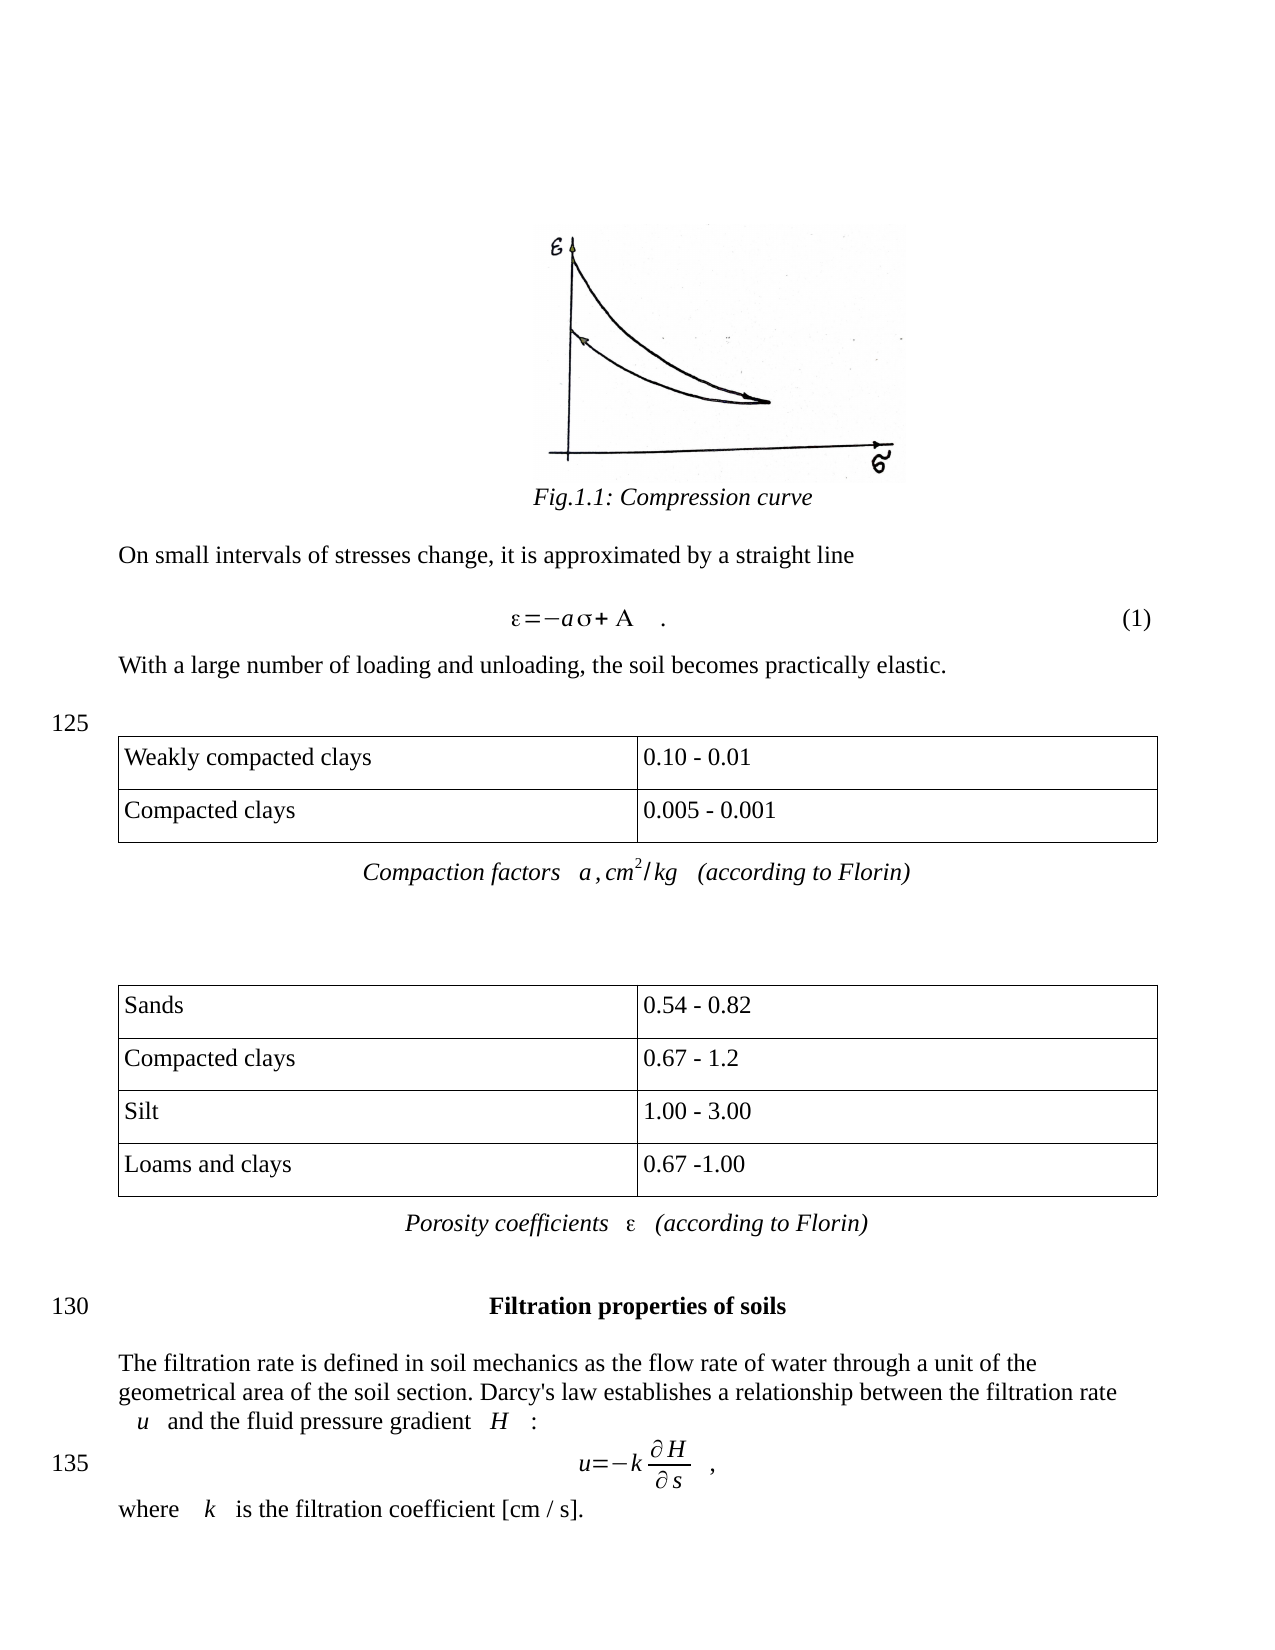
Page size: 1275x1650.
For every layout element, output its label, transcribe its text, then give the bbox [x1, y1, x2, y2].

text With a large number of loading and unloading, the soil becomes practically elastic. [118, 650, 1157, 679]
picture [533, 224, 906, 483]
text , [118, 1435, 1157, 1494]
table_cell Compacted clays [119, 1039, 637, 1090]
text Porosity coefficients(according to Florin) [118, 1208, 1157, 1237]
table_cell 0.67 -1.00 [638, 1144, 1157, 1196]
table_header Weakly compacted clays [119, 737, 637, 789]
table_header Sands [119, 986, 637, 1037]
table_header 0.10 - 0.01 [638, 737, 1157, 789]
text where is the filtration coefficient [cm / s]. [118, 1494, 1157, 1522]
table_header . [118, 598, 1041, 650]
table_cell Silt [119, 1091, 637, 1143]
text On small intervals of stresses change, it is approximated by a straight line [118, 540, 1157, 569]
text Filtration properties of soils [118, 1291, 1157, 1320]
table_cell 1.00 - 3.00 [638, 1091, 1157, 1143]
table_cell 0.005 - 0.001 [638, 790, 1157, 842]
table_header (1) [1041, 598, 1157, 650]
text The filtration rate is defined in soil mechanics as the flow rate of water through a unit of the geometrical area of ​​the soil section. Darcy's law establishes a relationship between the filtration rateand the fluid pressure gradient: [118, 1348, 1157, 1435]
table_header 0.54 - 0.82 [638, 986, 1157, 1037]
text Compaction factors(according to Florin) [118, 854, 1157, 886]
text Fig.1.1: Compression curve [533, 483, 906, 511]
table_cell 0.67 - 1.2 [638, 1039, 1157, 1090]
table_cell Compacted clays [119, 790, 637, 842]
table_cell Loams and clays [119, 1144, 637, 1196]
